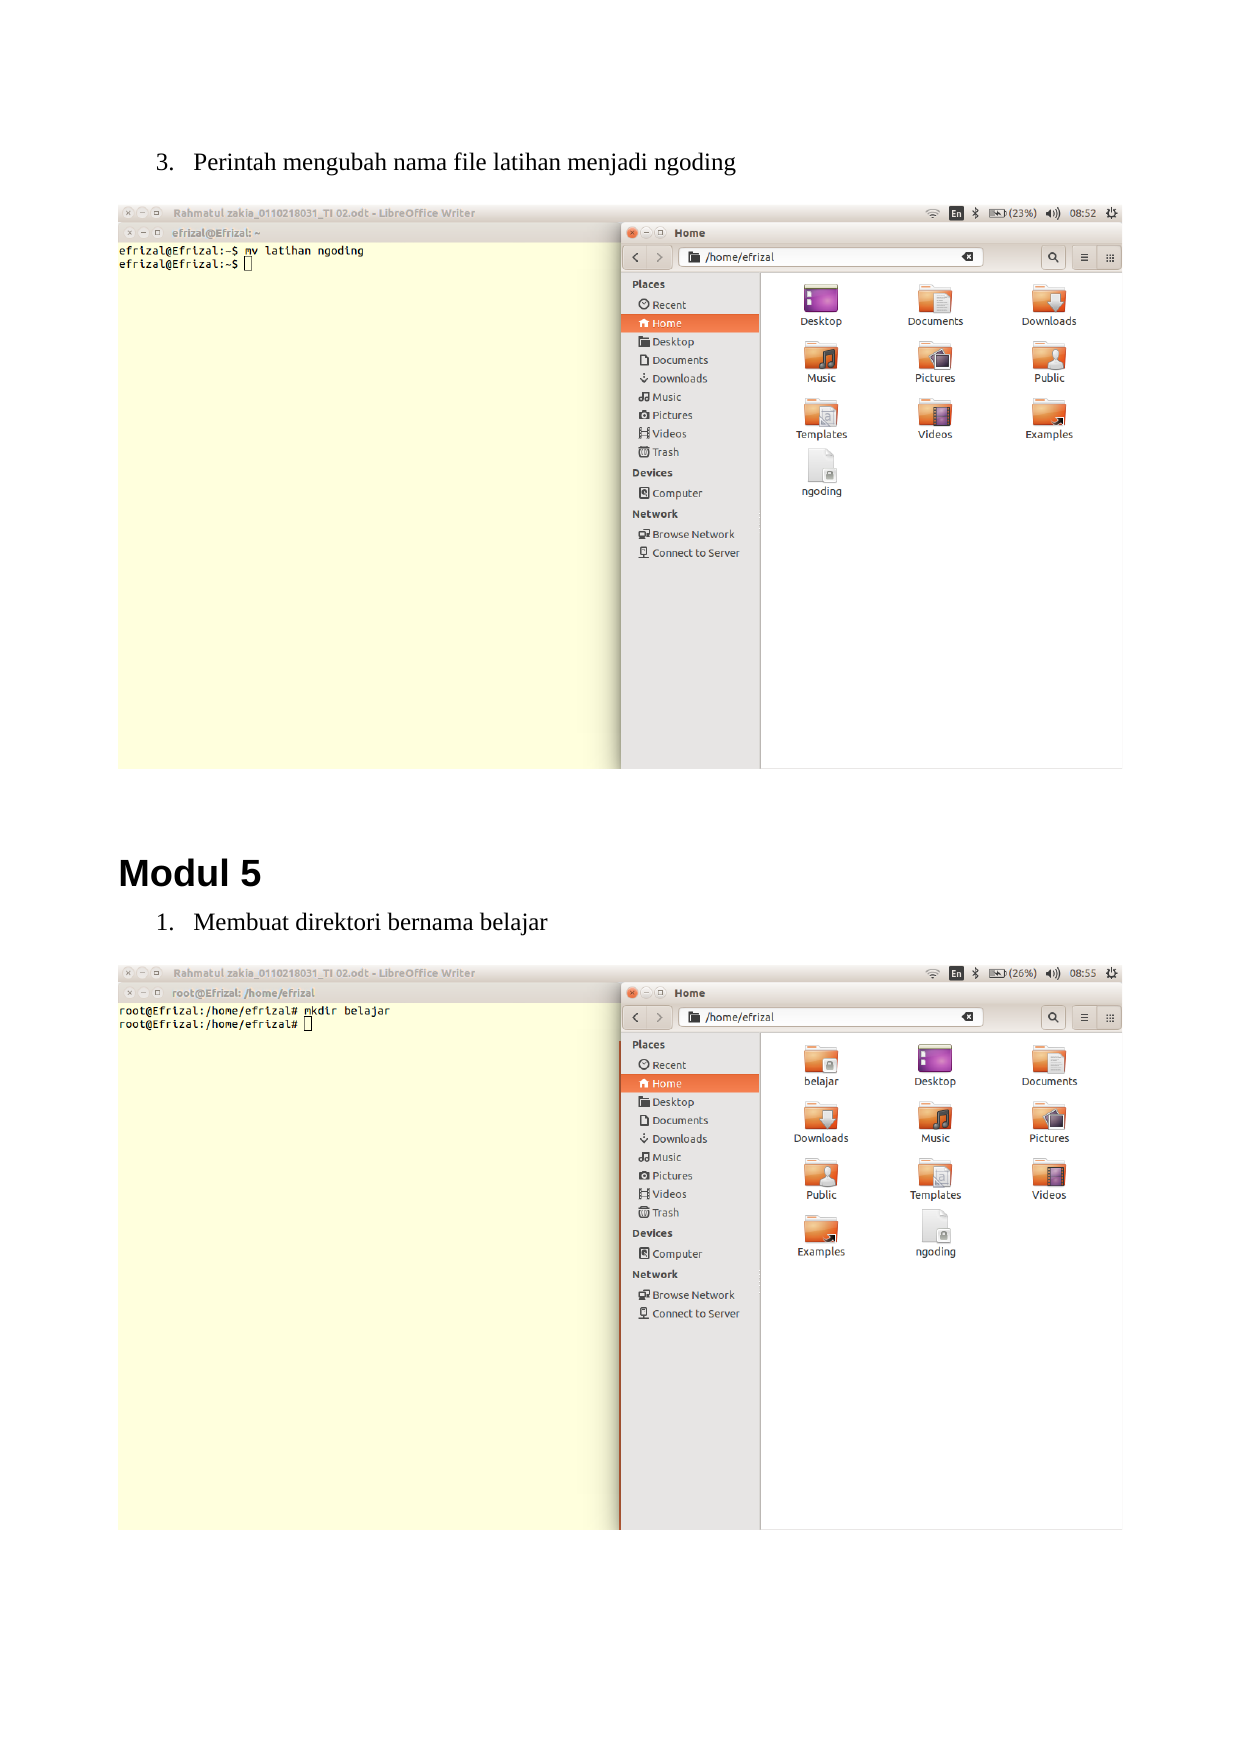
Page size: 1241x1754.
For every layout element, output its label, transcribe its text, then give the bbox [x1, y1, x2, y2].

subtitle Modul 5 [118, 851, 1122, 895]
list Membuat direktori bernama belajar [156, 907, 1122, 936]
list Perintah mengubah nama file latihan menjadi ngoding [156, 147, 1122, 176]
picture [118, 965, 1123, 1530]
picture [118, 204, 1123, 769]
